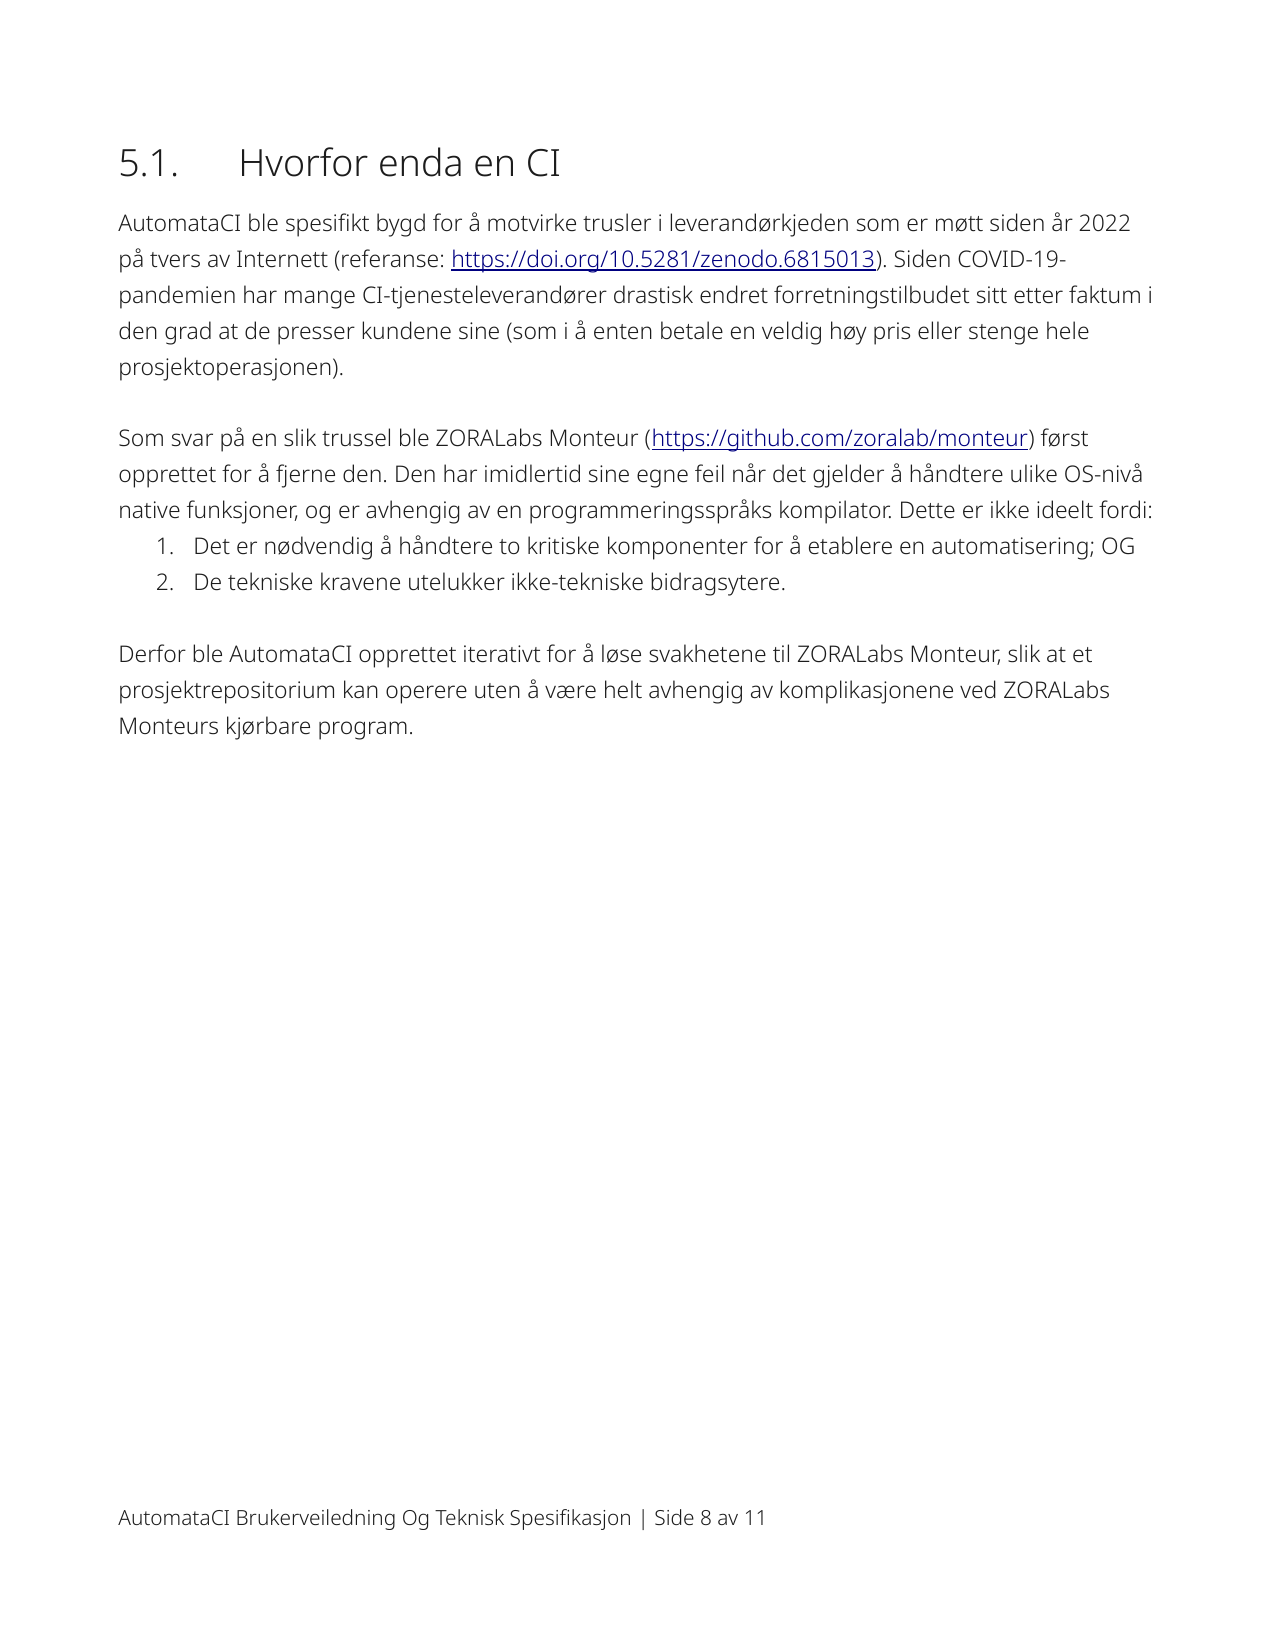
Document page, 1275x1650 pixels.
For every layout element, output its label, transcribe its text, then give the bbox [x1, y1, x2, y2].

text Derfor ble AutomataCI opprettet iterativt for å løse svakhetene til ZORALabs Monteur, slik at et prosjektrepositorium kan operere uten å være helt avhengig av komplikasjonene ved ZORALabs Monteurs kjørbare program. [118, 638, 1157, 741]
text Som svar på en slik trussel ble ZORALabs Monteur (https://github.com/zoralab/monteur) først opprettet for å fjerne den. Den har imidlertid sine egne feil når det gjelder å håndtere ulike OS-nivå native funksjoner, og er avhengig av en programmeringsspråks kompilator. Dette er ikke ideelt fordi: [118, 422, 1157, 526]
text AutomataCI ble spesifikt bygd for å motvirke trusler i leverandørkjeden som er møtt siden år 2022 på tvers av Internett (referanse: https://doi.org/10.5281/zenodo.6815013). Siden COVID-19-pandemien har mange CI-tjenesteleverandører drastisk endret forretningstilbudet sitt etter faktum i den grad at de presser kundene sine (som i å enten betale en veldig høy pris eller stenge hele prosjektoperasjonen). [118, 207, 1157, 382]
list De tekniske kravene utelukker ikke-tekniske bidragsytere. [156, 566, 1157, 597]
list Det er nødvendig å håndtere to kritiske komponenter for å etablere en automatisering; OG [156, 530, 1157, 561]
subtitle Hvorfor enda en CI [118, 136, 1157, 187]
